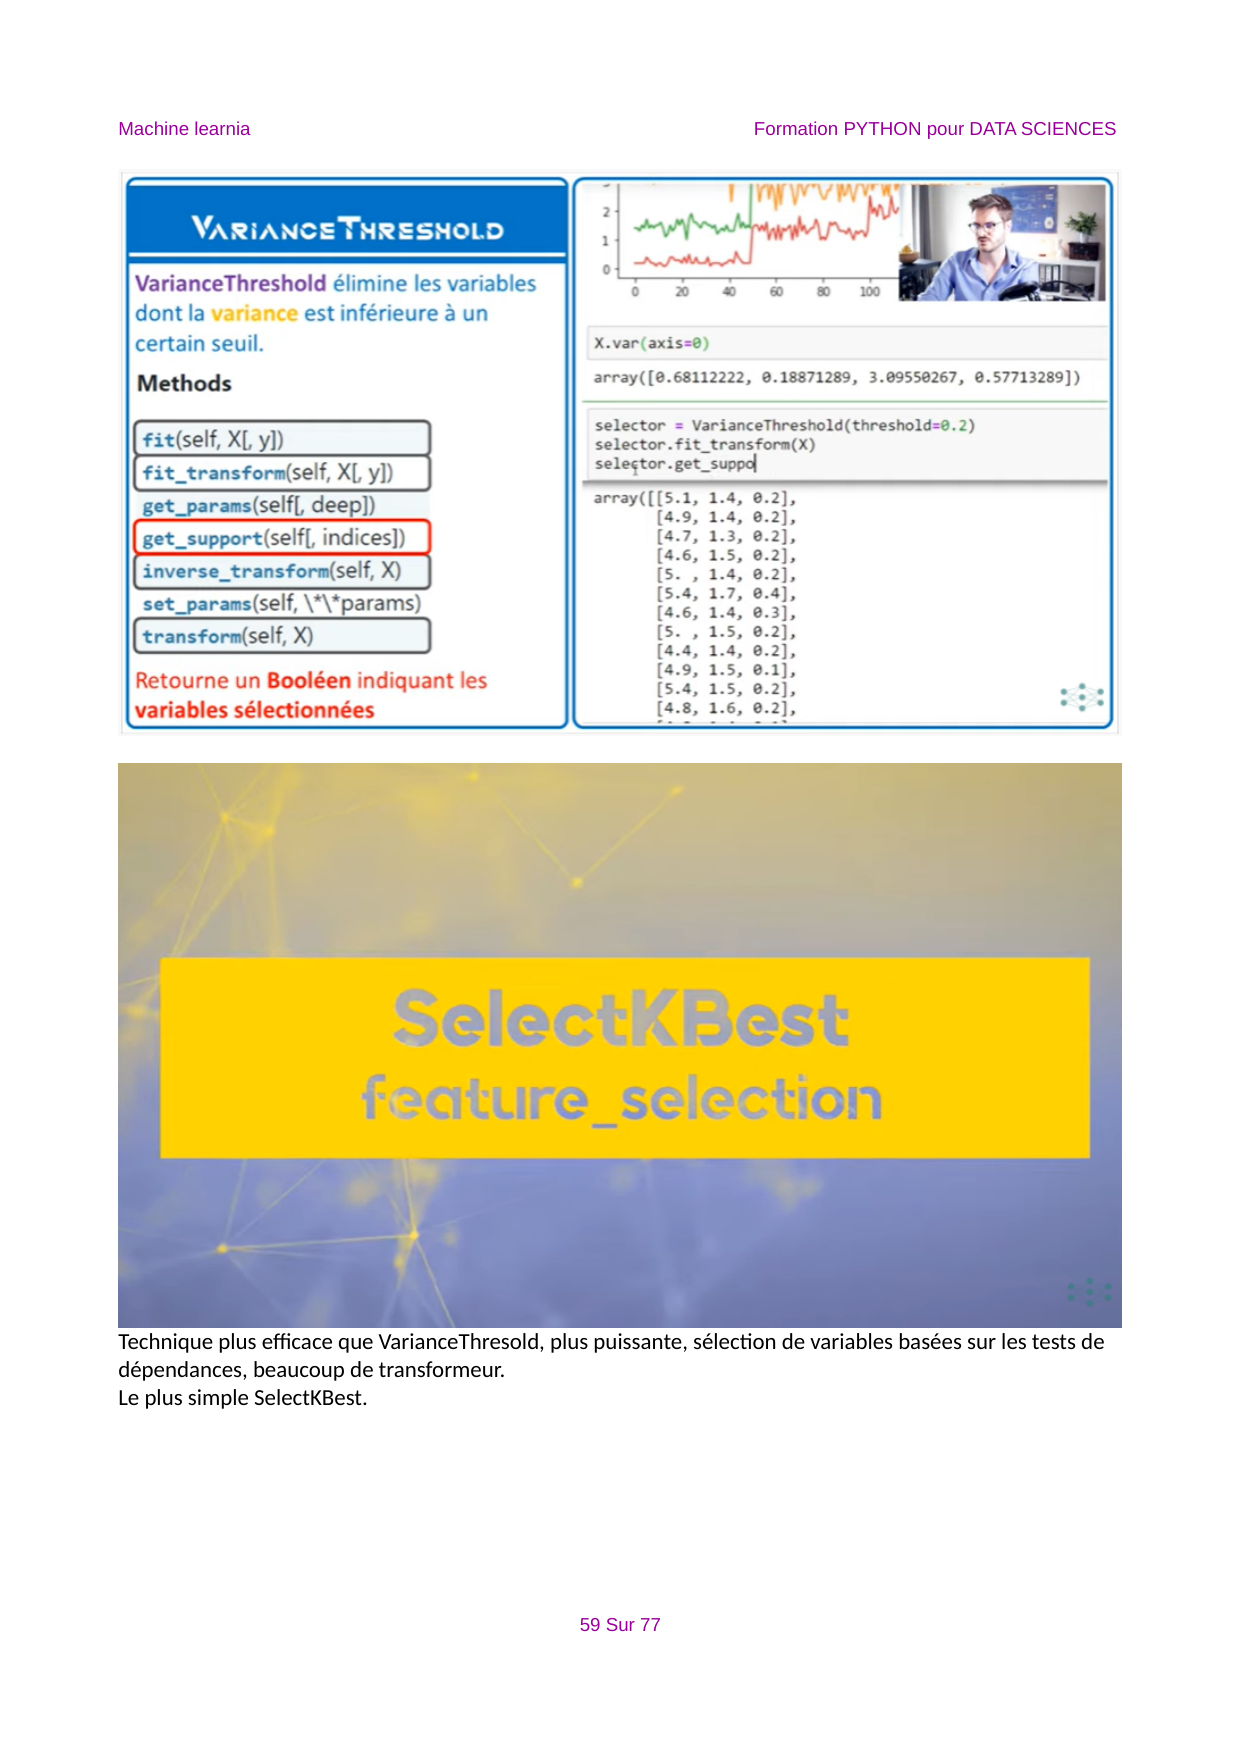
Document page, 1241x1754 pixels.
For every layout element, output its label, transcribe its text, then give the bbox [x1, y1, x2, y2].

picture [118, 763, 1122, 1328]
text Technique plus efficace que VarianceThresold, plus puissante, sélection de variables basées sur les tests de dépendances, beaucoup de transformeur. [118, 1328, 1122, 1383]
picture [118, 169, 1122, 736]
text Le plus simple SelectKBest. [118, 1383, 1122, 1411]
